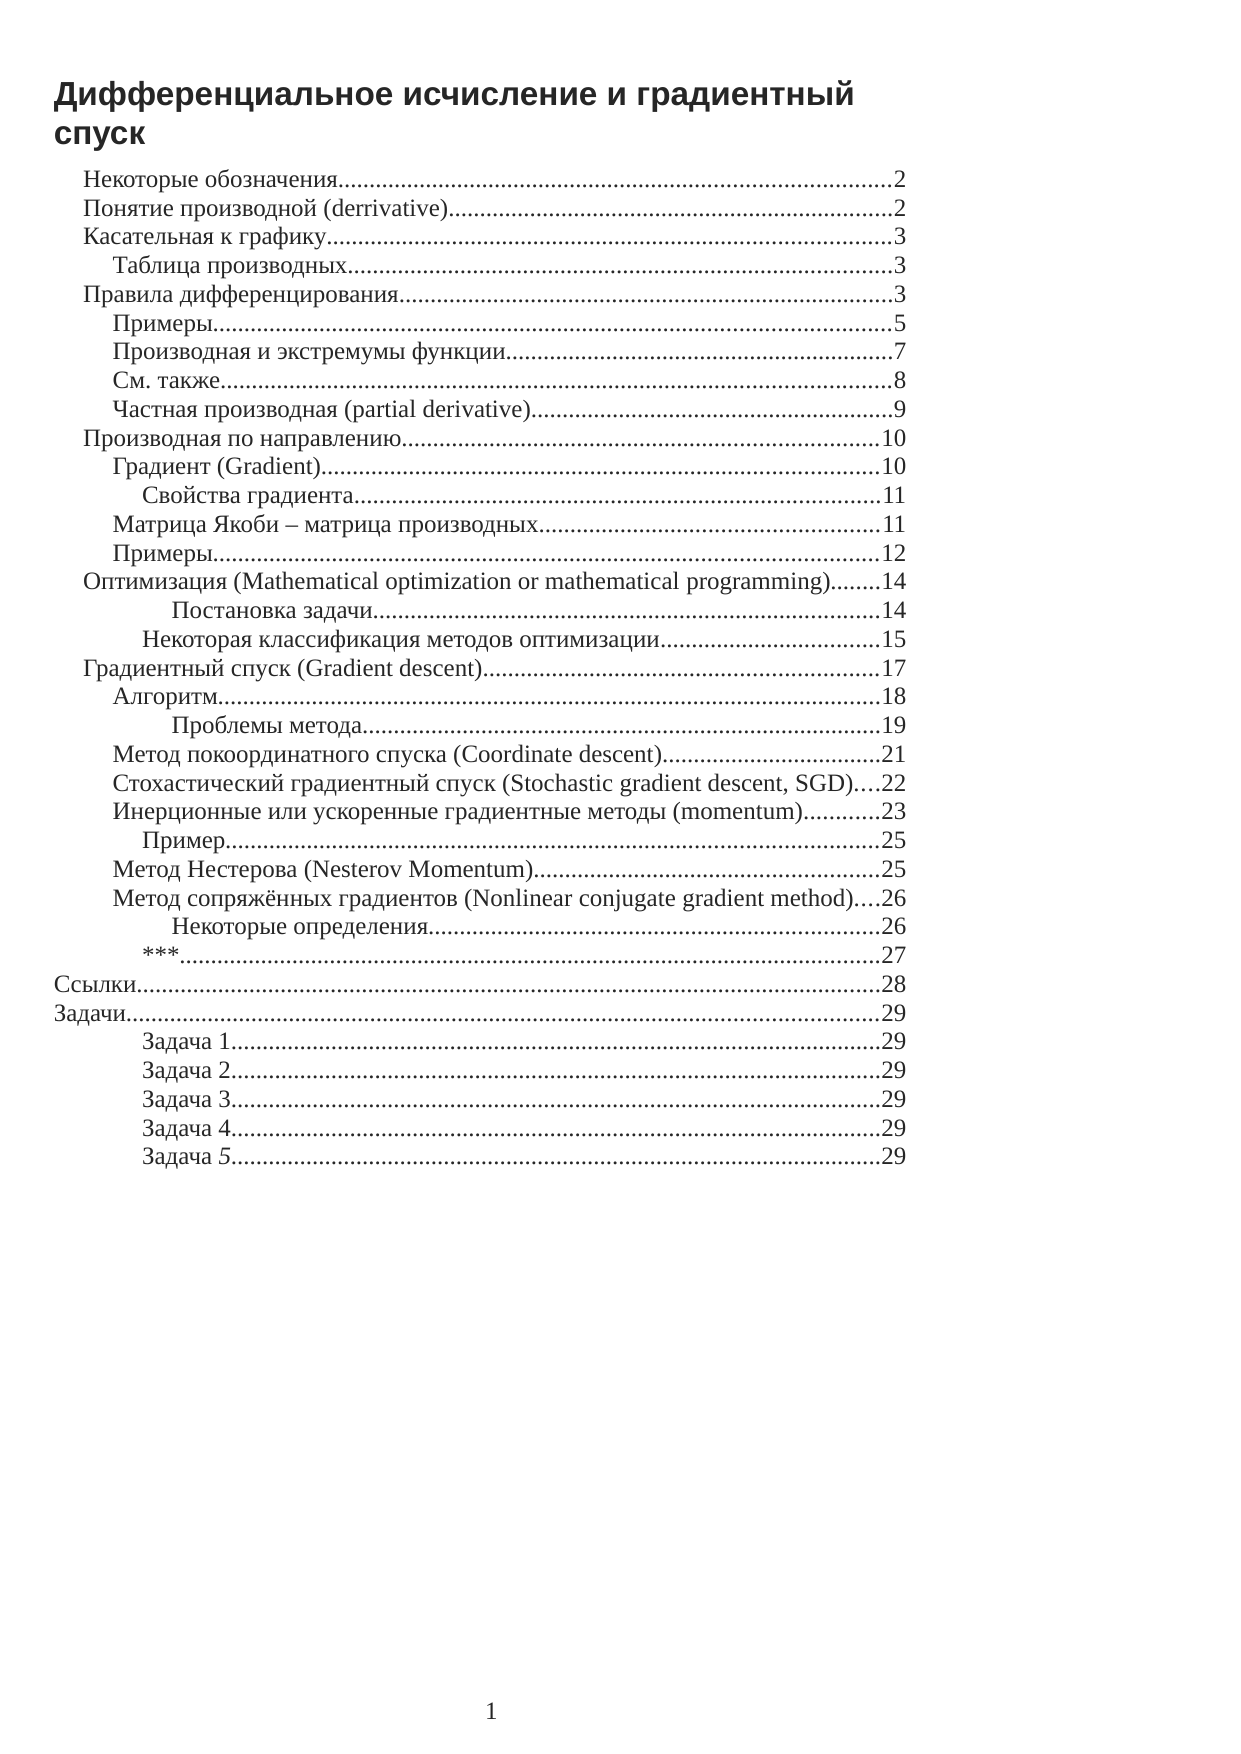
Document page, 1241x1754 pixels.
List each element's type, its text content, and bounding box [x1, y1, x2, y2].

text Метод покоординатного спуска (Coordinate descent) 21 [112, 739, 928, 768]
text Примеры 12 [112, 538, 928, 566]
text Некоторая классификация методов оптимизации 15 [142, 624, 928, 653]
text Понятие производной (derrivative) 2 [83, 193, 928, 221]
text Задача 5 29 [142, 1141, 928, 1170]
text Ссылки 28 [53, 969, 928, 998]
text Производная по направлению 10 [83, 423, 928, 451]
text Метод сопряжённых градиентов (Nonlinear conjugate gradient method) 26 [112, 883, 928, 911]
text Матрица Якоби – матрица производных 11 [112, 509, 928, 538]
text Некоторые обозначения 2 [83, 164, 928, 193]
text Некоторые определения 26 [171, 911, 928, 940]
text Задача 4 29 [142, 1113, 928, 1141]
text Правила дифференцирования 3 [83, 279, 928, 308]
text Касательная к графику 3 [83, 221, 928, 250]
text Производная и экстремумы функции 7 [112, 336, 928, 365]
text Пример 25 [142, 825, 928, 854]
text *** 27 [142, 940, 928, 969]
text Задача 2 29 [142, 1055, 928, 1084]
text Задача 1 29 [142, 1026, 928, 1055]
text Частная производная (partial derivative) 9 [112, 394, 928, 423]
text См. также 8 [112, 365, 928, 394]
text Постановка задачи 14 [171, 595, 928, 624]
text Задача 3 29 [142, 1084, 928, 1113]
text Оптимизация (Mathematical optimization or mathematical programming) 14 [83, 566, 928, 595]
subtitle Дифференциальное исчисление и градиентный спуск [53, 74, 928, 151]
text Задачи 29 [53, 998, 928, 1026]
text Градиентный спуск (Gradient descent) 17 [83, 653, 928, 681]
text Метод Нестерова (Nesterov Momentum) 25 [112, 854, 928, 883]
text Проблемы метода 19 [171, 710, 928, 739]
text Свойства градиента 11 [142, 480, 928, 509]
text Примеры 5 [112, 308, 928, 336]
text Градиент (Gradient) 10 [112, 451, 928, 480]
text Таблица производных 3 [112, 250, 928, 279]
text Инерционные или ускоренные градиентные методы (momentum) 23 [112, 796, 928, 825]
text Стохастический градиентный спуск (Stochastic gradient descent, SGD) 22 [112, 768, 928, 796]
text Алгоритм 18 [112, 681, 928, 710]
